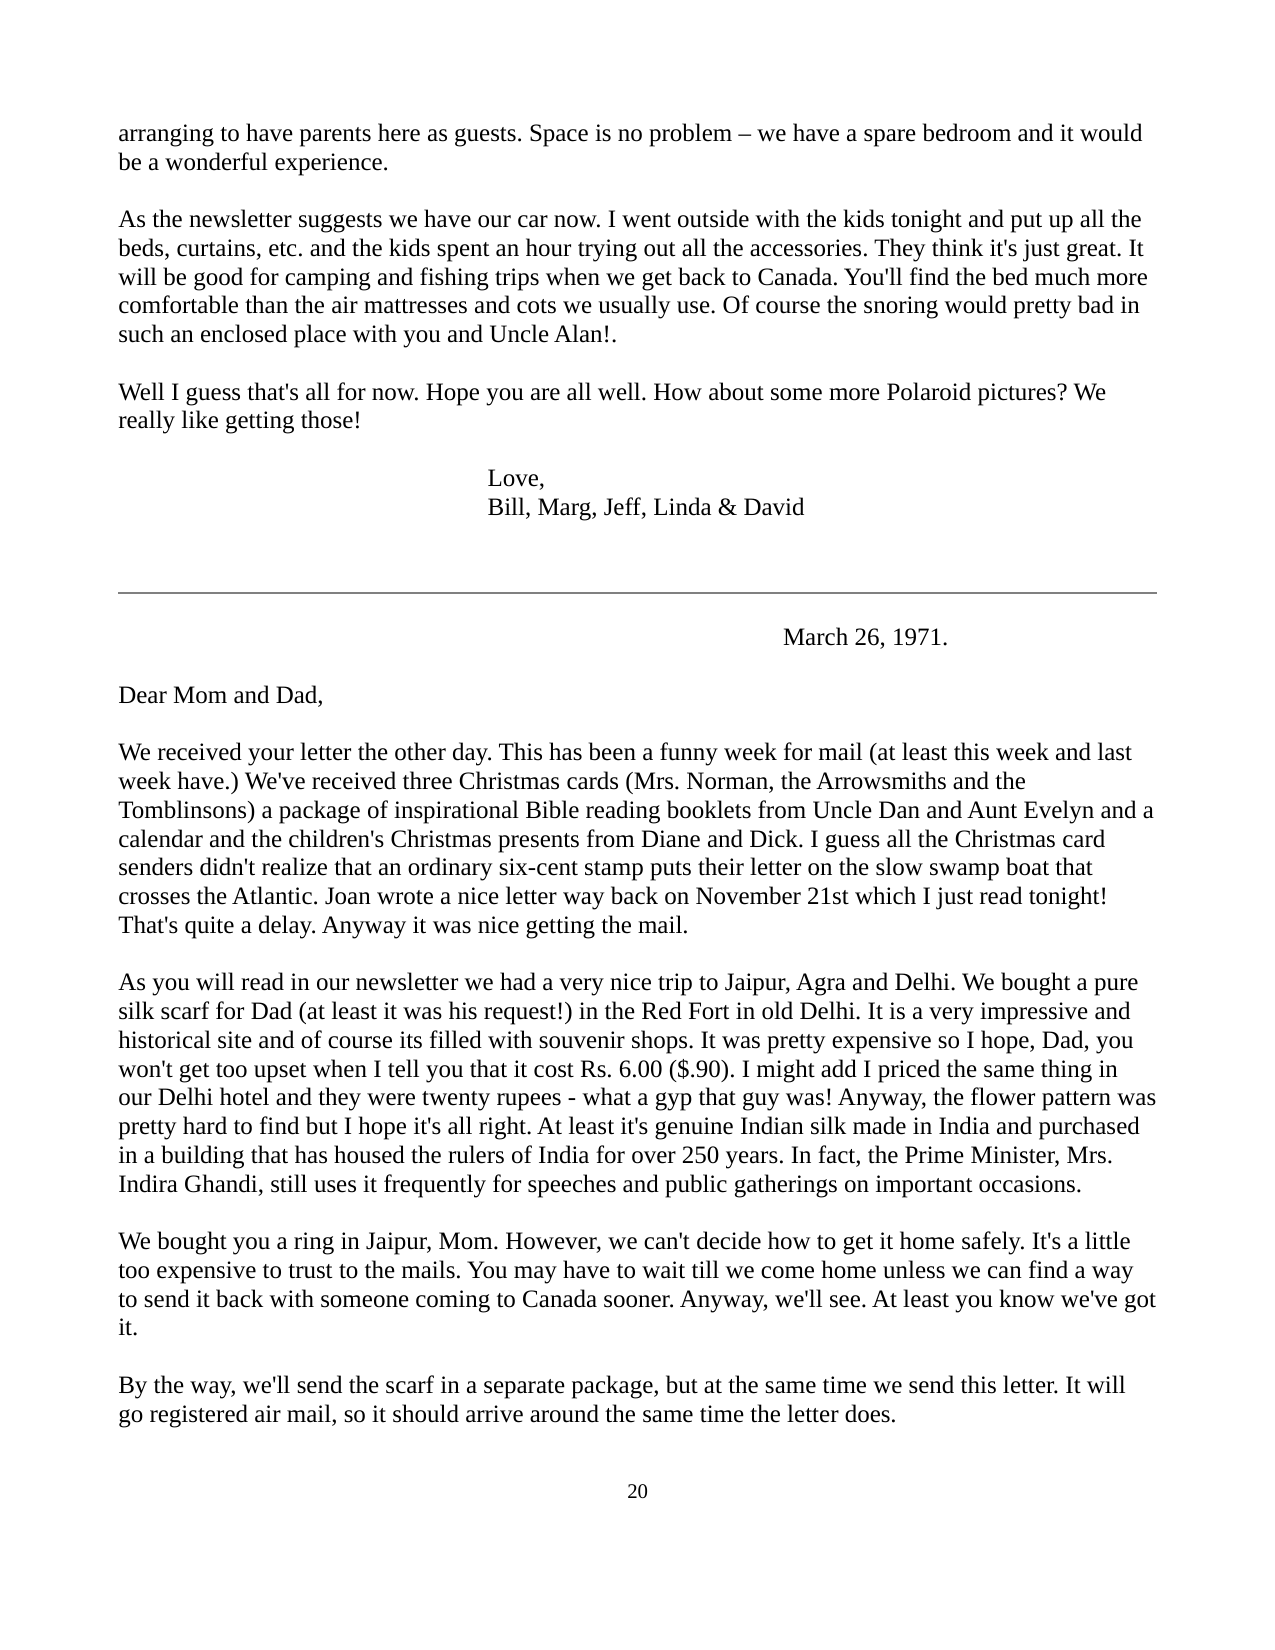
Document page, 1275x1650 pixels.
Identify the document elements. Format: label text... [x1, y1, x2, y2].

text As the newsletter suggests we have our car now. I went outside with the kids tonight and put up all the beds, curtains, etc. and the kids spent an hour trying out all the accessories. They think it's just great. It will be good for camping and fishing trips when we get back to Canada. You'll find the bed much more comfortable than the air mattresses and cots we usually use. Of course the snoring would pretty bad in such an enclosed place with you and Uncle Alan!. [118, 204, 1157, 348]
text historical site and of course its filled with souvenir shops. It was pretty expensive so I hope, Dad, you won't get too upset when I tell you that it cost Rs. 6.00 ($.90). I might add I priced the same thing in our Delhi hotel and they were twenty rupees - what a gyp that guy was! Anyway, the flower pattern was pretty hard to find but I hope it's all right. At least it's genuine Indian silk made in India and purchased in a building that has housed the rulers of India for over 250 years. In fact, the Prime Minister, Mrs. Indira Ghandi, still uses it frequently for speeches and public gatherings on important occasions. [118, 1025, 1157, 1197]
text By the way, we'll send the scarf in a separate package, but at the same time we send this letter. It will go registered air mail, so it should arrive around the same time the letter does. [118, 1370, 1157, 1427]
text Well I guess that's all for now. Hope you are all well. How about some more Polaroid pictures? We really like getting those! [118, 377, 1157, 434]
text March 26, 1971. [118, 622, 1157, 651]
text Love, [118, 463, 1157, 492]
text arranging to have parents here as guests. Space is no problem – we have a spare bedroom and it would be a wonderful experience. [118, 118, 1157, 176]
text Bill, Marg, Jeff, Linda & David [118, 492, 1157, 521]
text As you will read in our newsletter we had a very nice trip to Jaipur, Agra and Delhi. We bought a pure silk scarf for Dad (at least it was his request!) in the Red Fort in old Delhi. It is a very impressive and [118, 967, 1157, 1025]
text We received your letter the other day. This has been a funny week for mail (at least this week and last week have.) We've received three Christmas cards (Mrs. Norman, the Arrowsmiths and the Tomblinsons) a package of inspirational Bible reading booklets from Uncle Dan and Aunt Evelyn and a calendar and the children's Christmas presents from Diane and Dick. I guess all the Christmas card senders didn't realize that an ordinary six-cent stamp puts their letter on the slow swamp boat that crosses the Atlantic. Joan wrote a nice letter way back on November 21st which I just read tonight! That's quite a delay. Anyway it was nice getting the mail. [118, 737, 1157, 939]
text Dear Mom and Dad, [118, 680, 1157, 709]
text We bought you a ring in Jaipur, Mom. However, we can't decide how to get it home safely. It's a little too expensive to trust to the mails. You may have to wait till we come home unless we can find a way to send it back with someone coming to Canada sooner. Anyway, we'll see. At least you know we've got it. [118, 1226, 1157, 1341]
